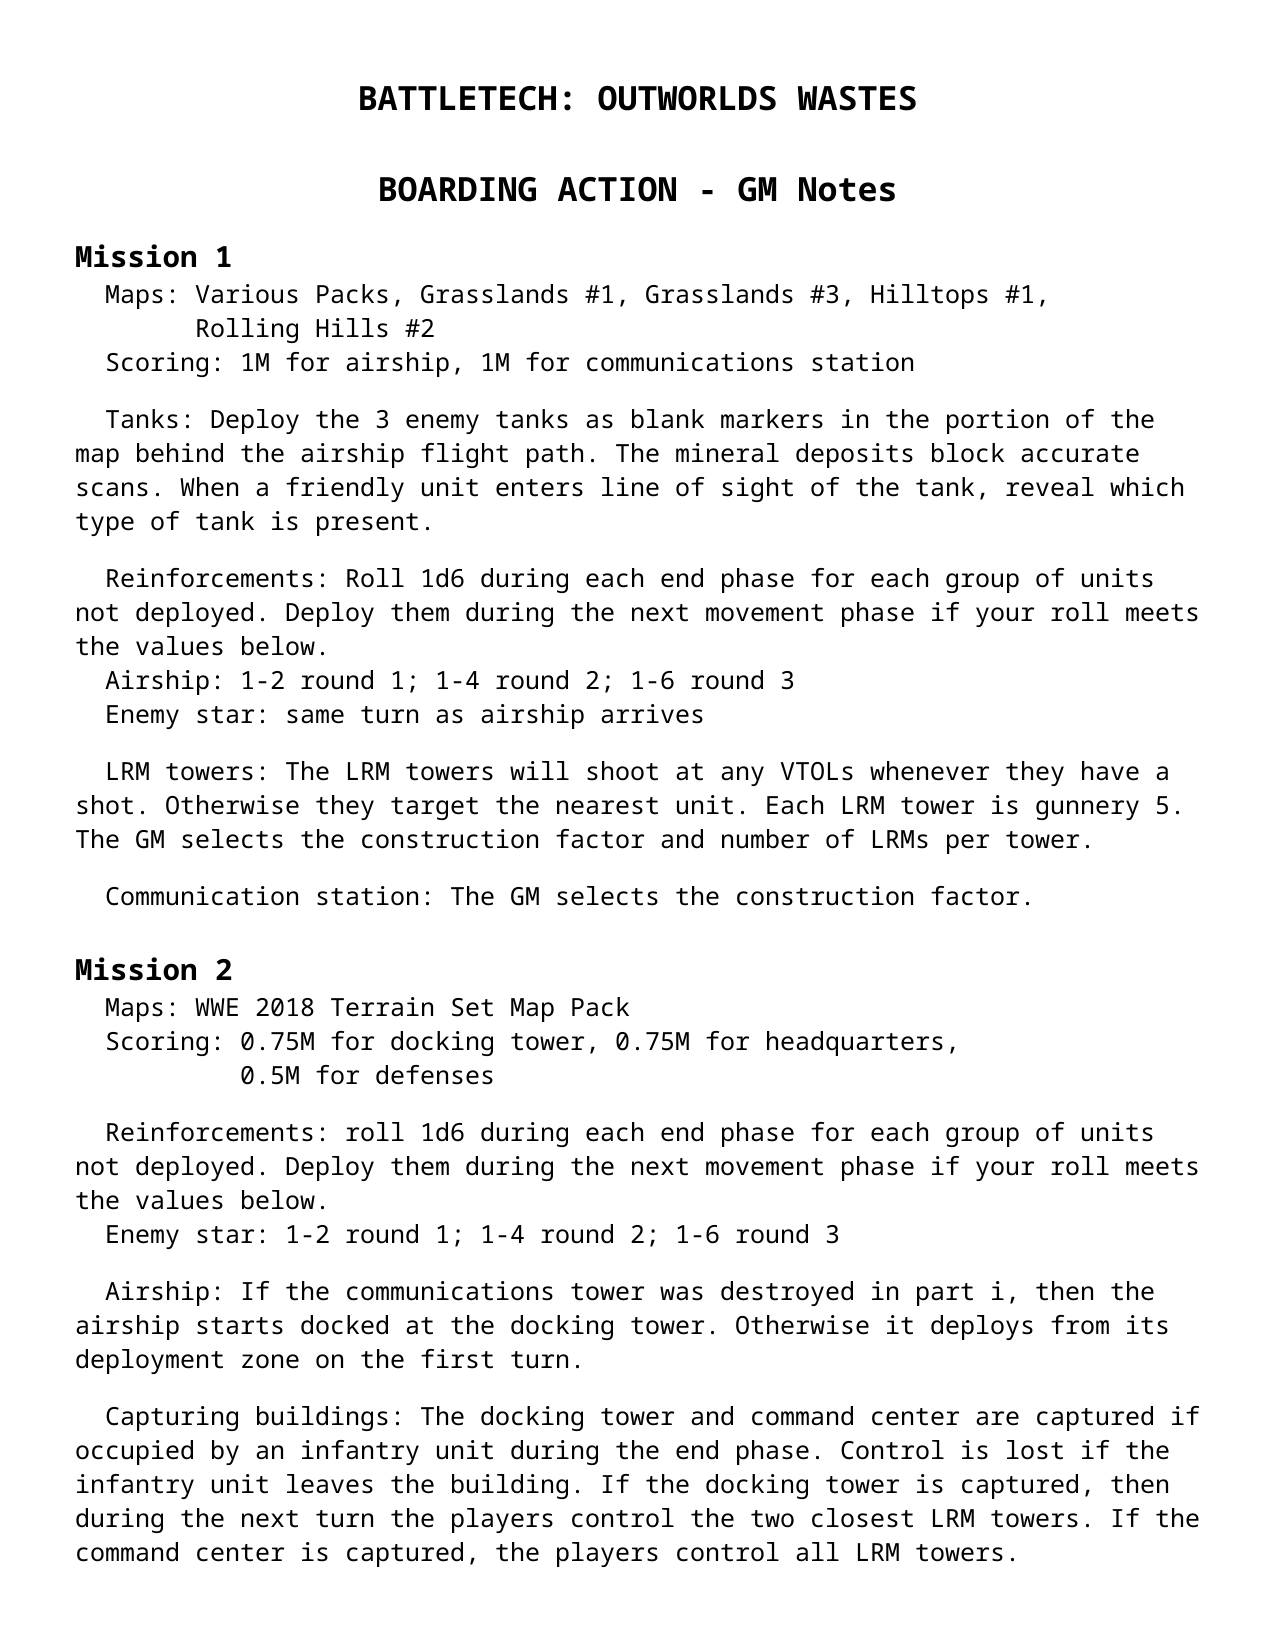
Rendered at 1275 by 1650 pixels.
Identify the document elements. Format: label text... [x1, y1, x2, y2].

text Airship: If the communications tower was destroyed in part i, then the airship starts docked at the docking tower. Otherwise it deploys from its deployment zone on the first turn. [75, 1274, 1200, 1376]
text Capturing buildings: The docking tower and command center are captured if occupied by an infantry unit during the end phase. Control is lost if the infantry unit leaves the building. If the docking tower is captured, then during the next turn the players control the two closest LRM towers. If the command center is captured, the players control all LRM towers. [75, 1399, 1200, 1569]
text Tanks: Deploy the 3 enemy tanks as blank markers in the portion of the map behind the airship flight path. The mineral deposits block accurate scans. When a friendly unit enters line of sight of the tank, reveal which type of tank is present. [75, 402, 1200, 538]
text Enemy star: 1-2 round 1; 1-4 round 2; 1-6 round 3 [75, 1217, 1200, 1251]
text Maps: Various Packs, Grasslands #1, Grasslands #3, Hilltops #1, [75, 277, 1200, 311]
subtitle BATTLETECH: OUTWORLDS WASTES [75, 75, 1200, 120]
text Communication station: The GM selects the construction factor. [75, 879, 1200, 947]
text Airship: 1-2 round 1; 1-4 round 2; 1-6 round 3 [75, 663, 1200, 697]
text Maps: WWE 2018 Terrain Set Map Pack [75, 990, 1200, 1024]
subtitle Mission 1 [75, 237, 1200, 276]
text Rolling Hills #2 [75, 311, 1200, 345]
text Enemy star: same turn as airship arrives [75, 697, 1200, 731]
text Reinforcements: Roll 1d6 during each end phase for each group of units not deployed. Deploy them during the next movement phase if your roll meets the values below. [75, 561, 1200, 663]
text 0.5M for defenses [75, 1058, 1200, 1092]
text Reinforcements: roll 1d6 during each end phase for each group of units not deployed. Deploy them during the next movement phase if your roll meets the values below. [75, 1115, 1200, 1217]
text Scoring: 0.75M for docking tower, 0.75M for headquarters, [75, 1024, 1200, 1058]
text Scoring: 1M for airship, 1M for communications station [75, 345, 1200, 379]
text LRM towers: The LRM towers will shoot at any VTOLs whenever they have a shot. Otherwise they target the nearest unit. Each LRM tower is gunnery 5. The GM selects the construction factor and number of LRMs per tower. [75, 754, 1200, 856]
subtitle BOARDING ACTION - GM Notes [75, 120, 1200, 211]
subtitle Mission 2 [75, 949, 1200, 989]
